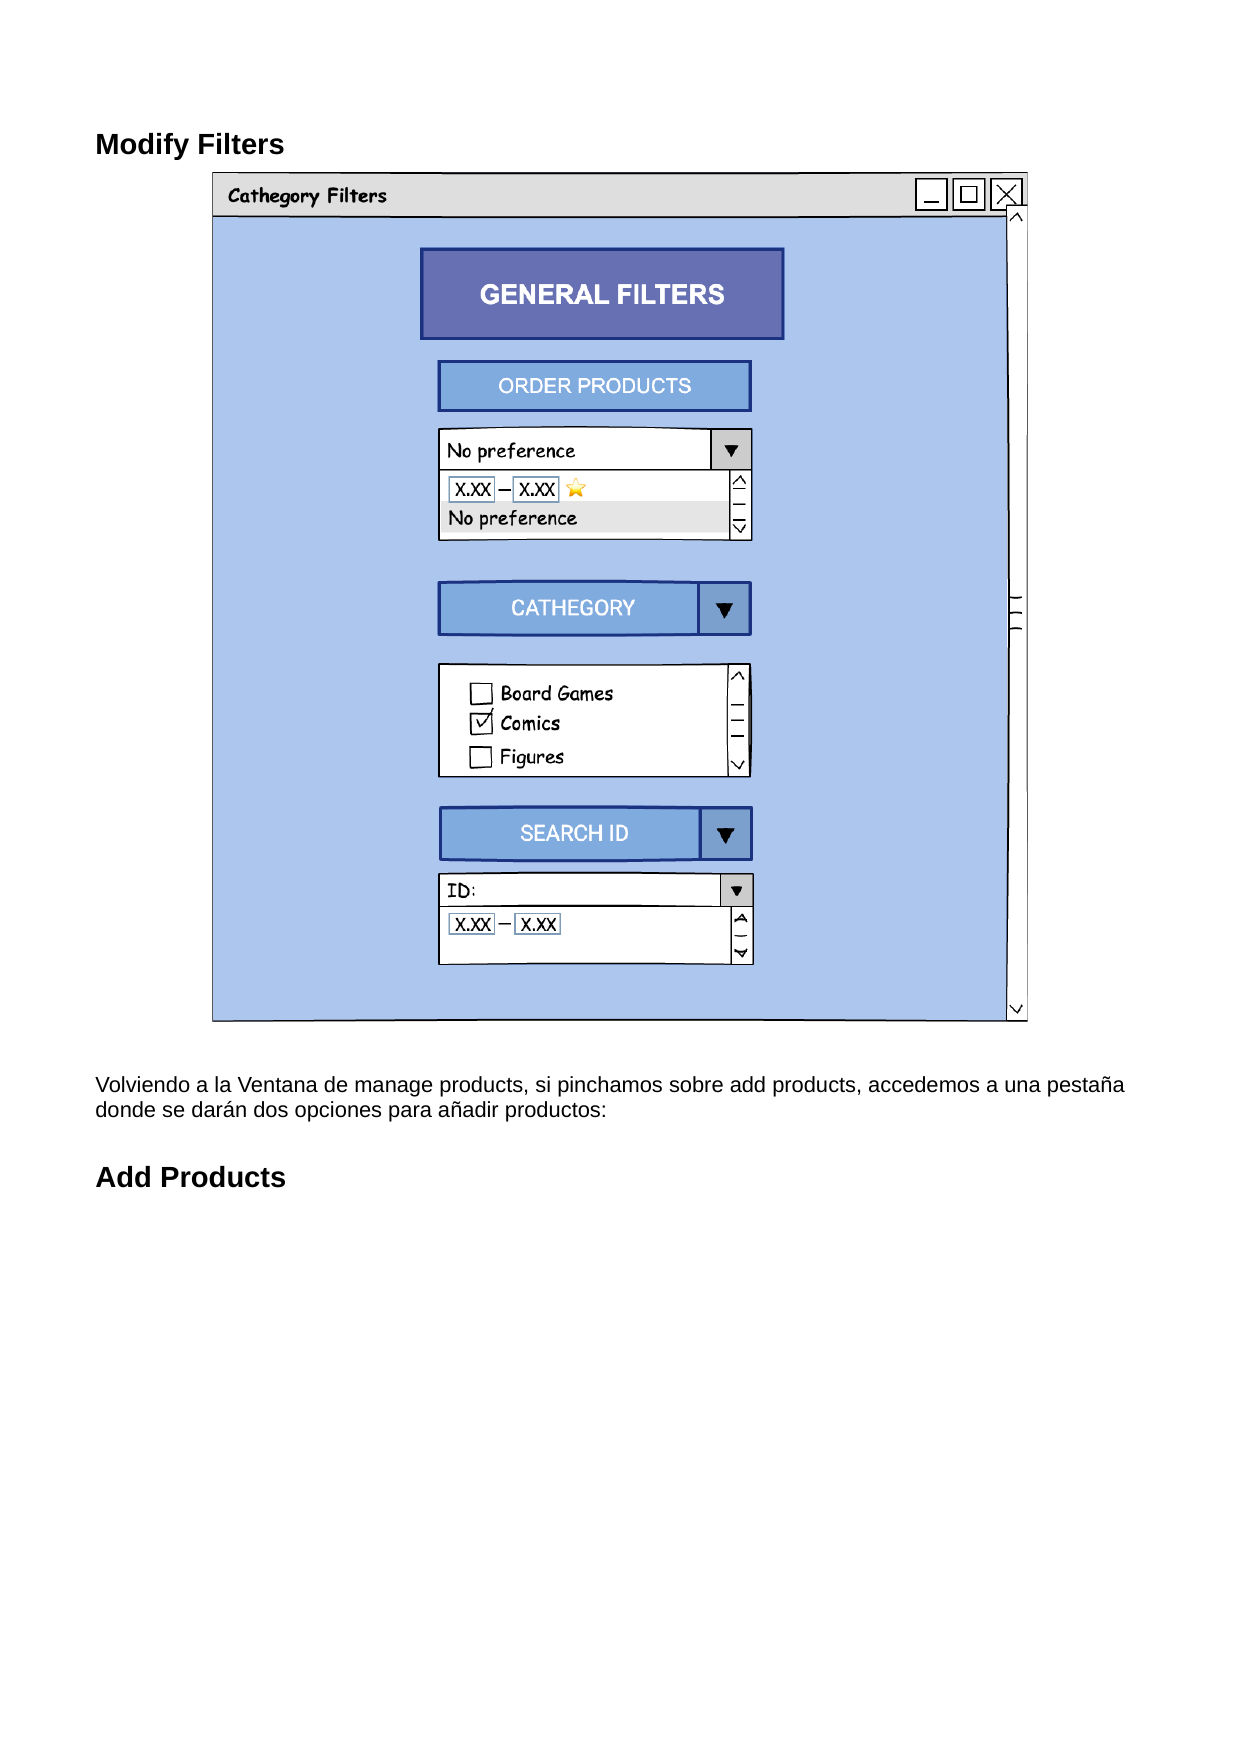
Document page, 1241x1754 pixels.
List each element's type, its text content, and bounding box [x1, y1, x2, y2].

subtitle Add Products [95, 1160, 1145, 1193]
text Volviendo a la Ventana de manage products, si pinchamos sobre add products, accedemos a una pestaña donde se darán dos opciones para añadir productos: [95, 173, 1145, 1122]
subtitle Modify Filters [95, 127, 1145, 160]
